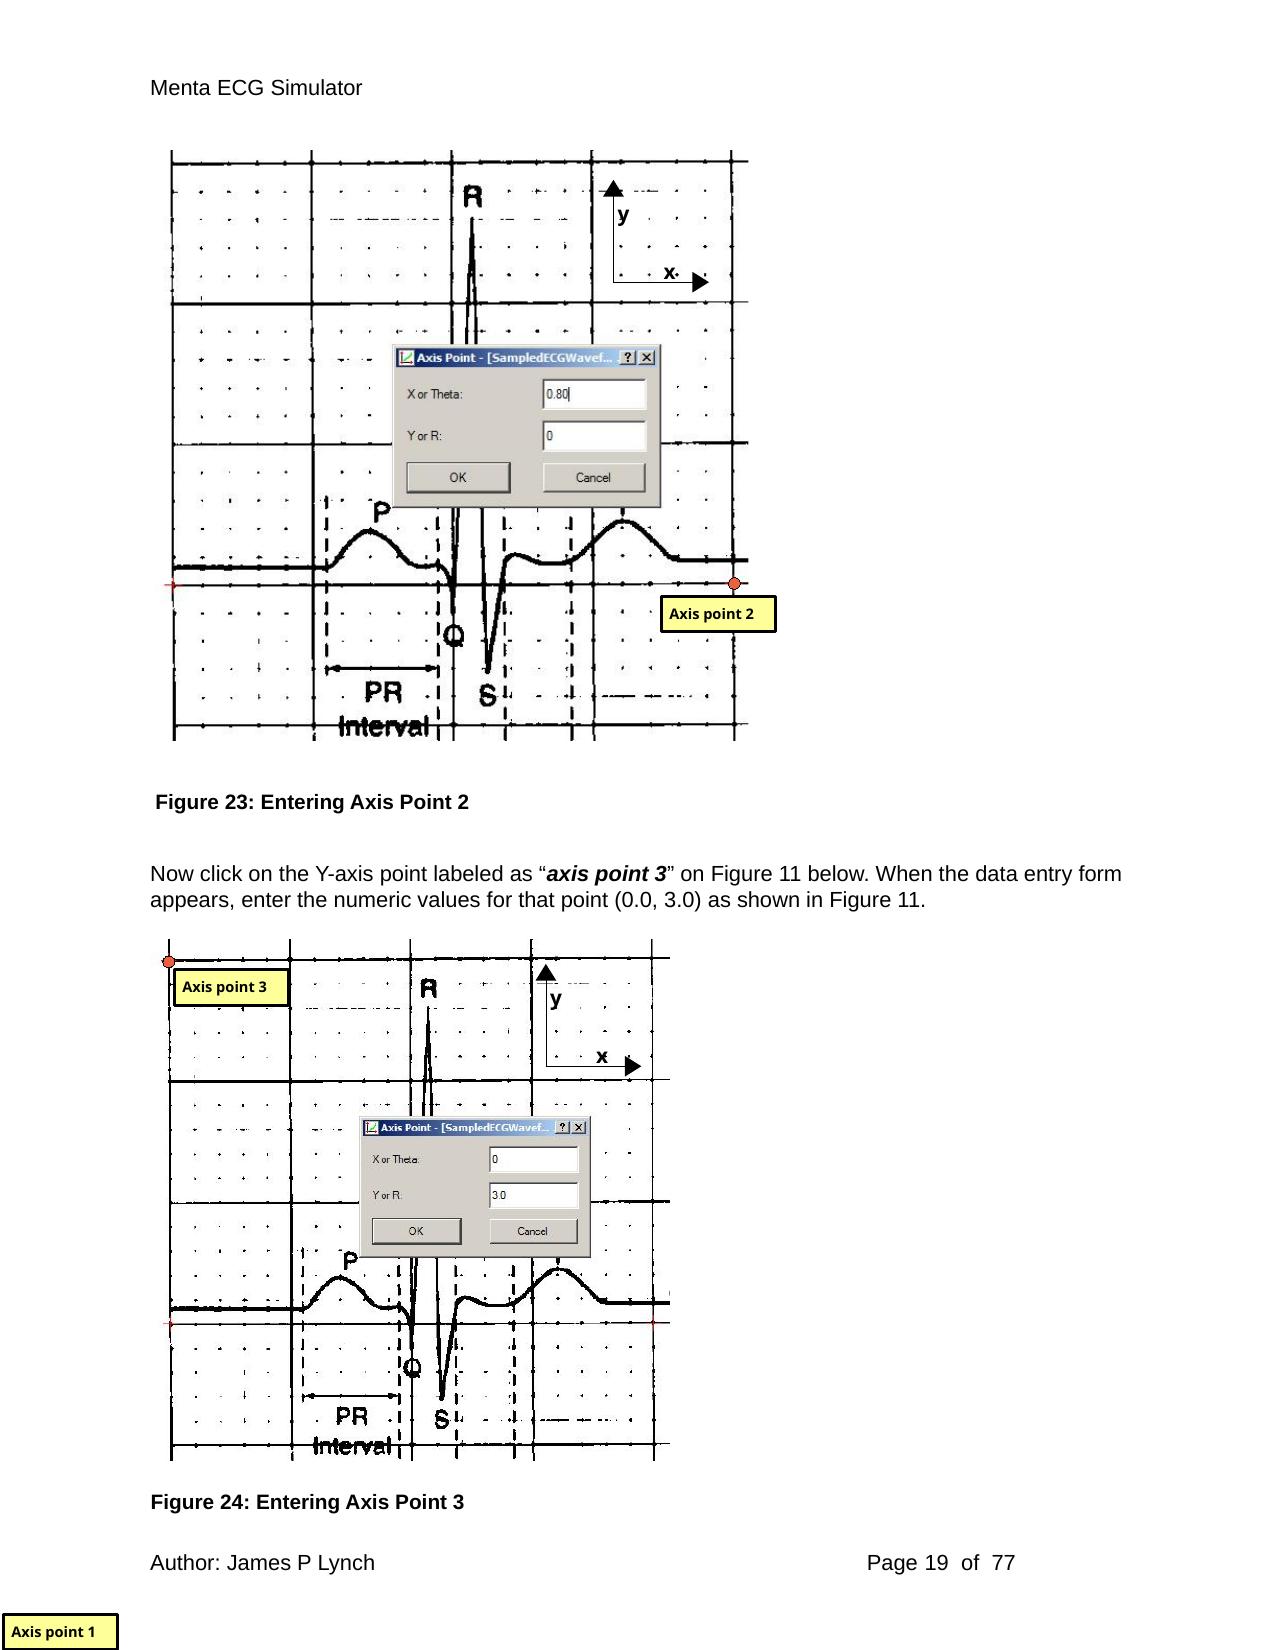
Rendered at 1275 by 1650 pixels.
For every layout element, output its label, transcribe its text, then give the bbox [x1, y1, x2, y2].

text Figure : Entering Axis Point 2 [155, 789, 870, 813]
picture [155, 150, 749, 741]
text Now click on the Y-axis point labeled as “axis point 3” on Figure 11 below. When the data entry form appears, enter the numeric values for that point (0.0, 3.0) as shown in Figure 11. [150, 861, 1124, 912]
text Figure : Entering Axis Point 3 [150, 1490, 989, 1514]
picture [150, 939, 670, 1461]
